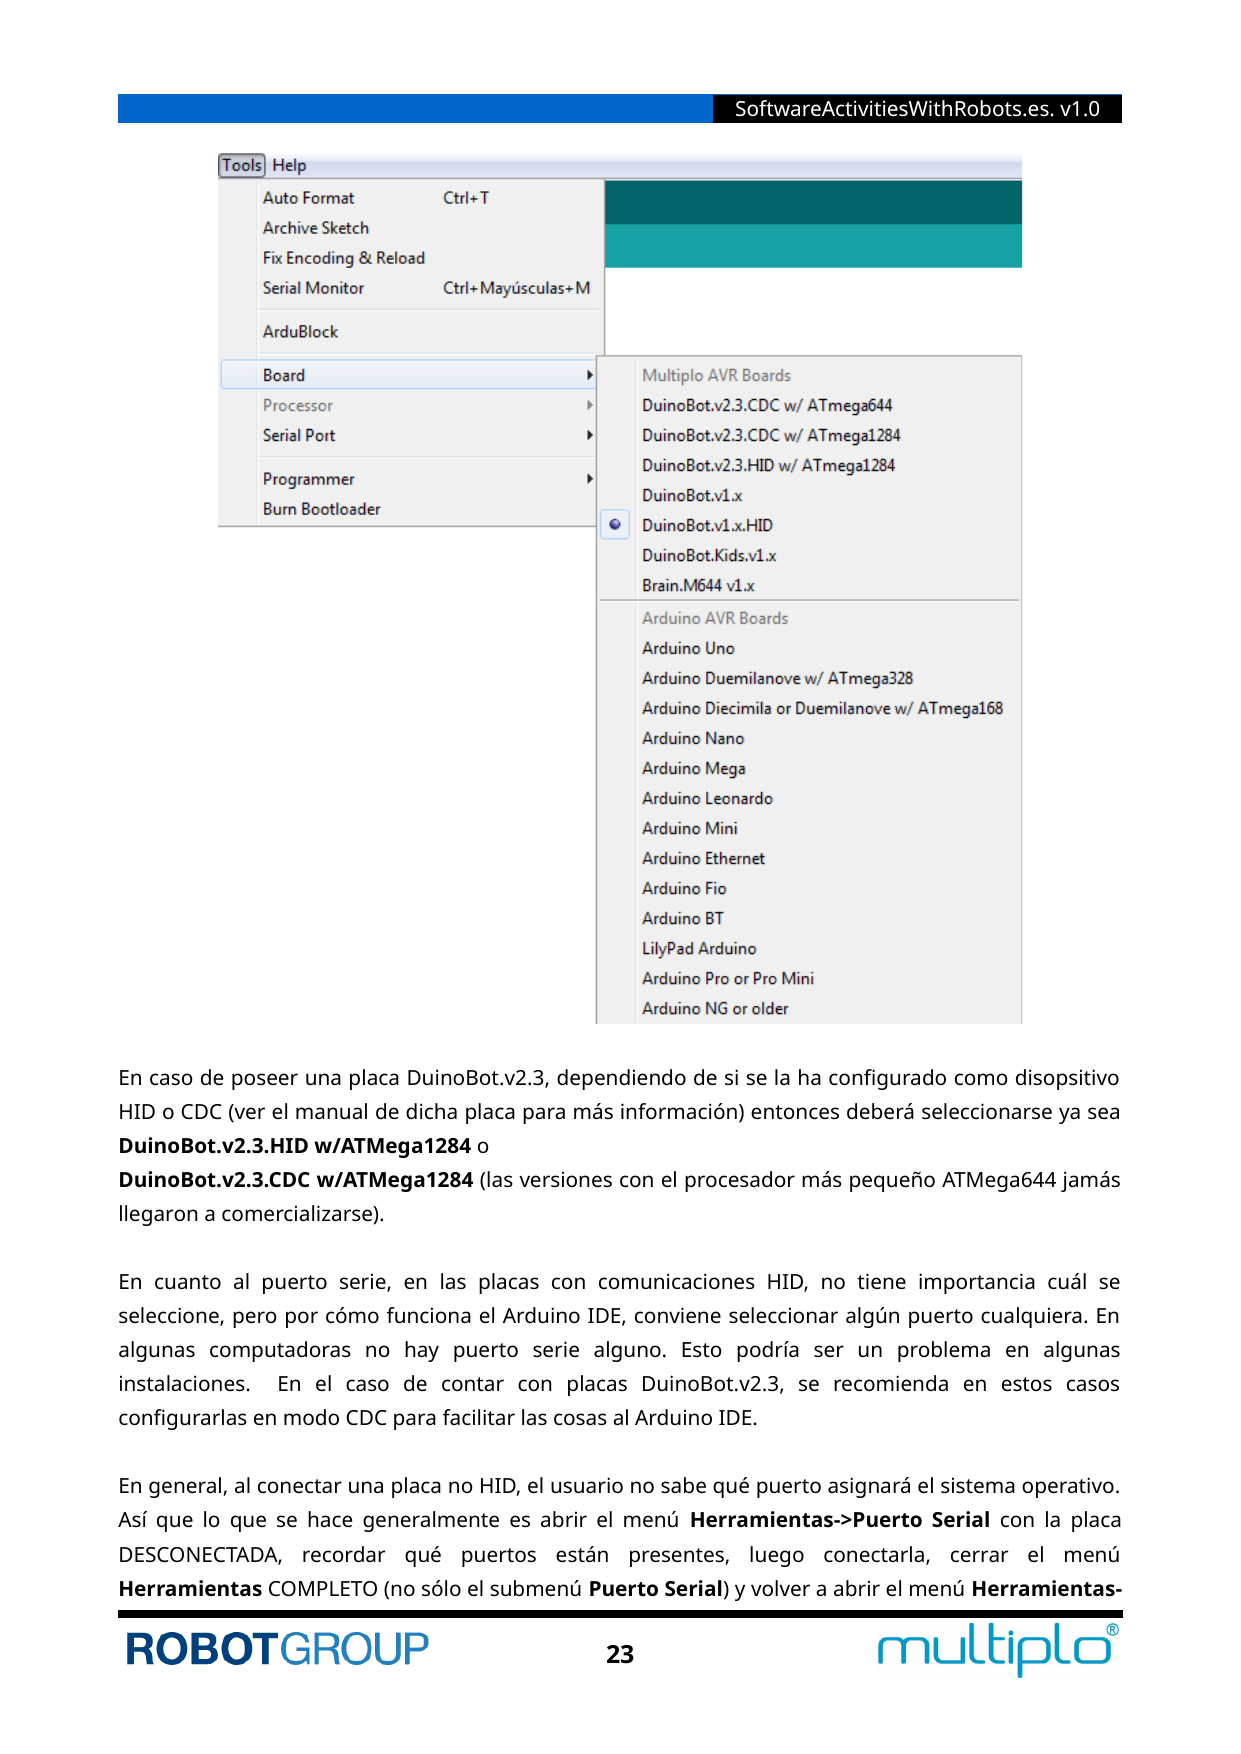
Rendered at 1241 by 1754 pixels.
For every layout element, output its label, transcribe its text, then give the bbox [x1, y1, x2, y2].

text En cuanto al puerto serie, en las placas con comunicaciones HID, no tiene importancia cuál se seleccione, pero por cómo funciona el Arduino IDE, conviene seleccionar algún puerto cualquiera. En algunas computadoras no hay puerto serie alguno. Esto podría ser un problema en algunas instalaciones. En el caso de contar con placas DuinoBot.v2.3, se recomienda en estos casos configurarlas en modo CDC para facilitar las cosas al Arduino IDE. [118, 1267, 1122, 1432]
text DuinoBot.v2.3.CDC w/ATMega1284 (las versiones con el procesador más pequeño ATMega644 jamás llegaron a comercializarse). [118, 1165, 1122, 1227]
text En caso de poseer una placa DuinoBot.v2.3, dependiendo de si se la ha configurado como disopsitivo HID o CDC (ver el manual de dicha placa para más información) entonces deberá seleccionarse ya sea DuinoBot.v2.3.HID w/ATMega1284 o [118, 1063, 1122, 1159]
text En general, al conectar una placa no HID, el usuario no sabe qué puerto asignará el sistema operativo. Así que lo que se hace generalmente es abrir el menú Herramientas->Puerto Serial con la placa DESCONECTADA, recordar qué puertos están presentes, luego conectarla, cerrar el menú Herramientas COMPLETO (no sólo el submenú Puerto Serial) y volver a abrir el menú Herramientas- [118, 1472, 1122, 1602]
picture [877, 1622, 1123, 1679]
picture [218, 152, 1023, 1024]
picture [118, 1622, 434, 1673]
